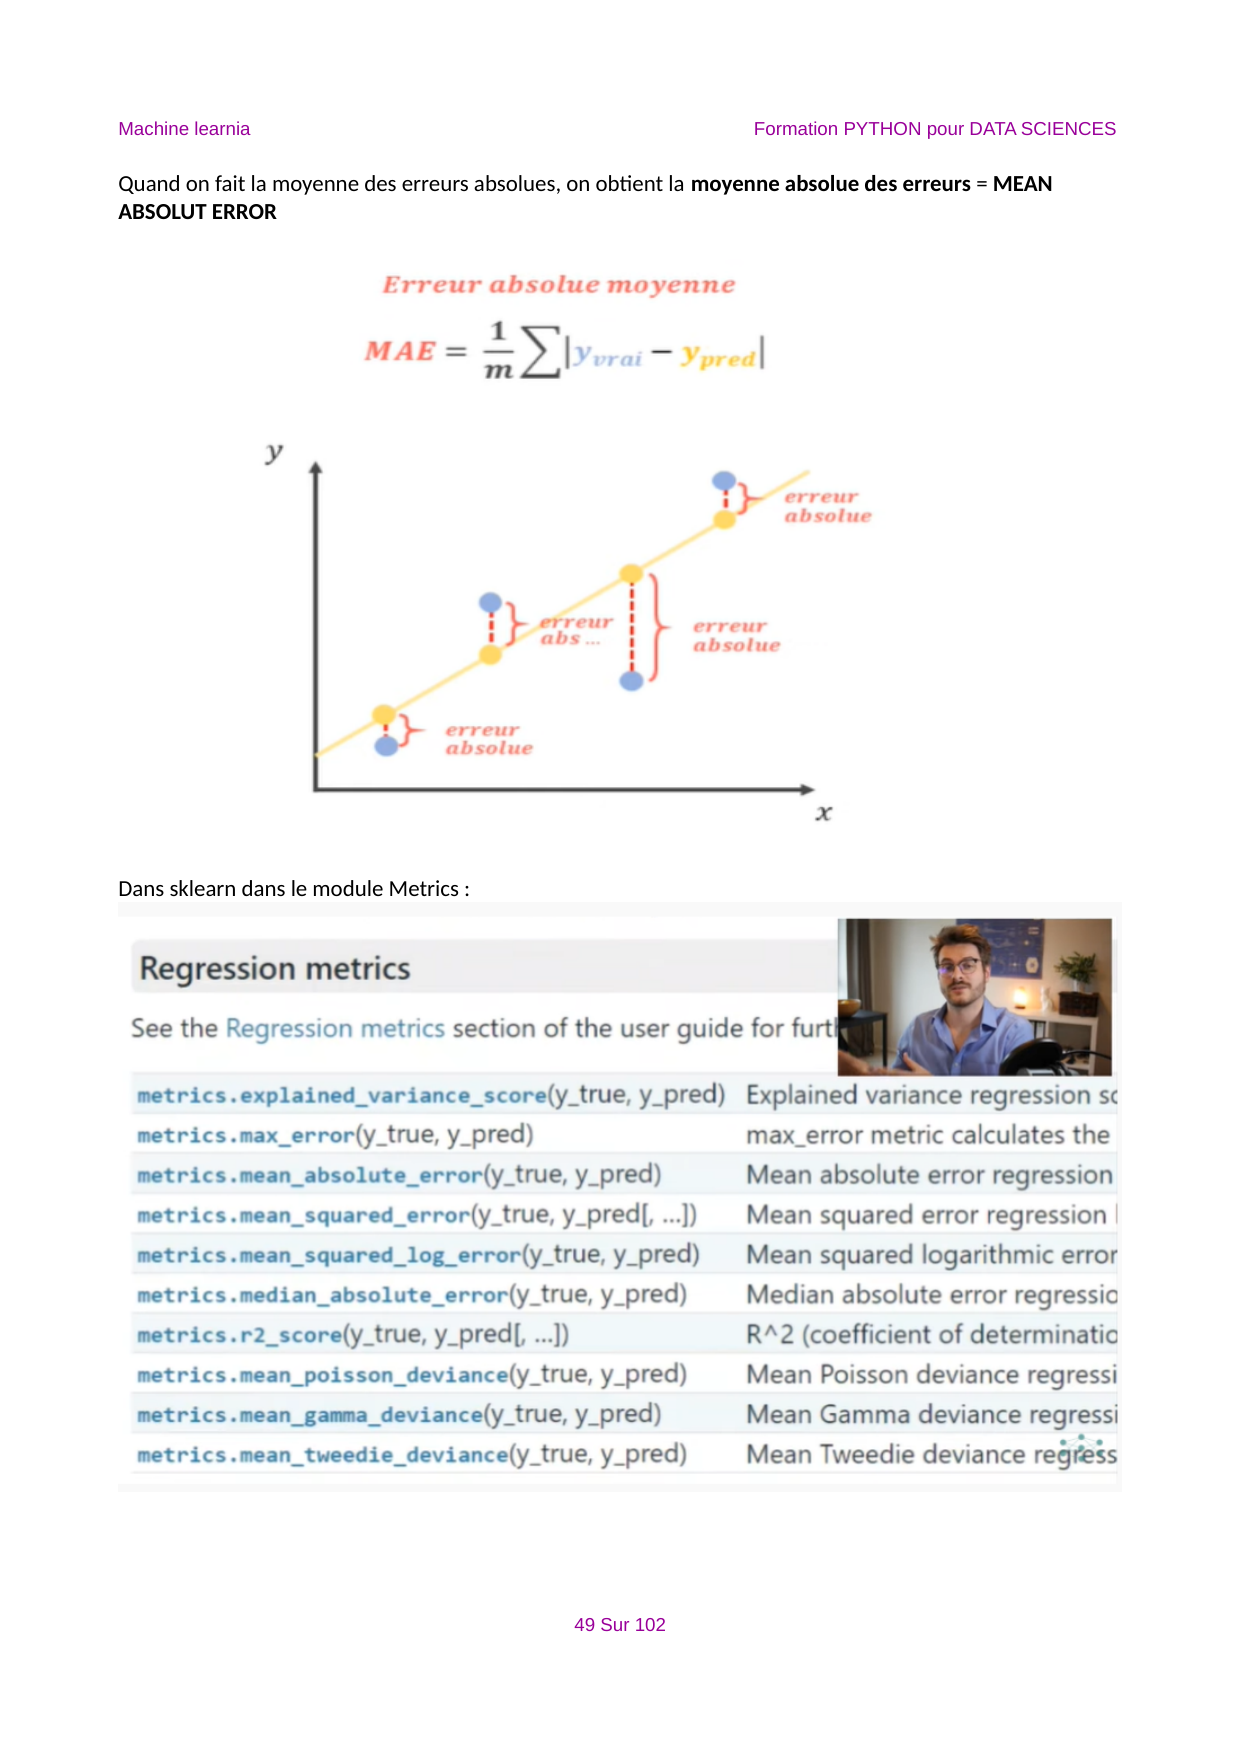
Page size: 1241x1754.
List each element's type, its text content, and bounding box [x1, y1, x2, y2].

text Quand on fait la moyenne des erreurs absolues, on obtient la moyenne absolue des erreurs = MEAN ABSOLUT ERROR [118, 169, 1122, 225]
text Dans sklearn dans le module Metrics : [118, 874, 1122, 902]
picture [118, 902, 1122, 1492]
picture [215, 253, 1025, 847]
